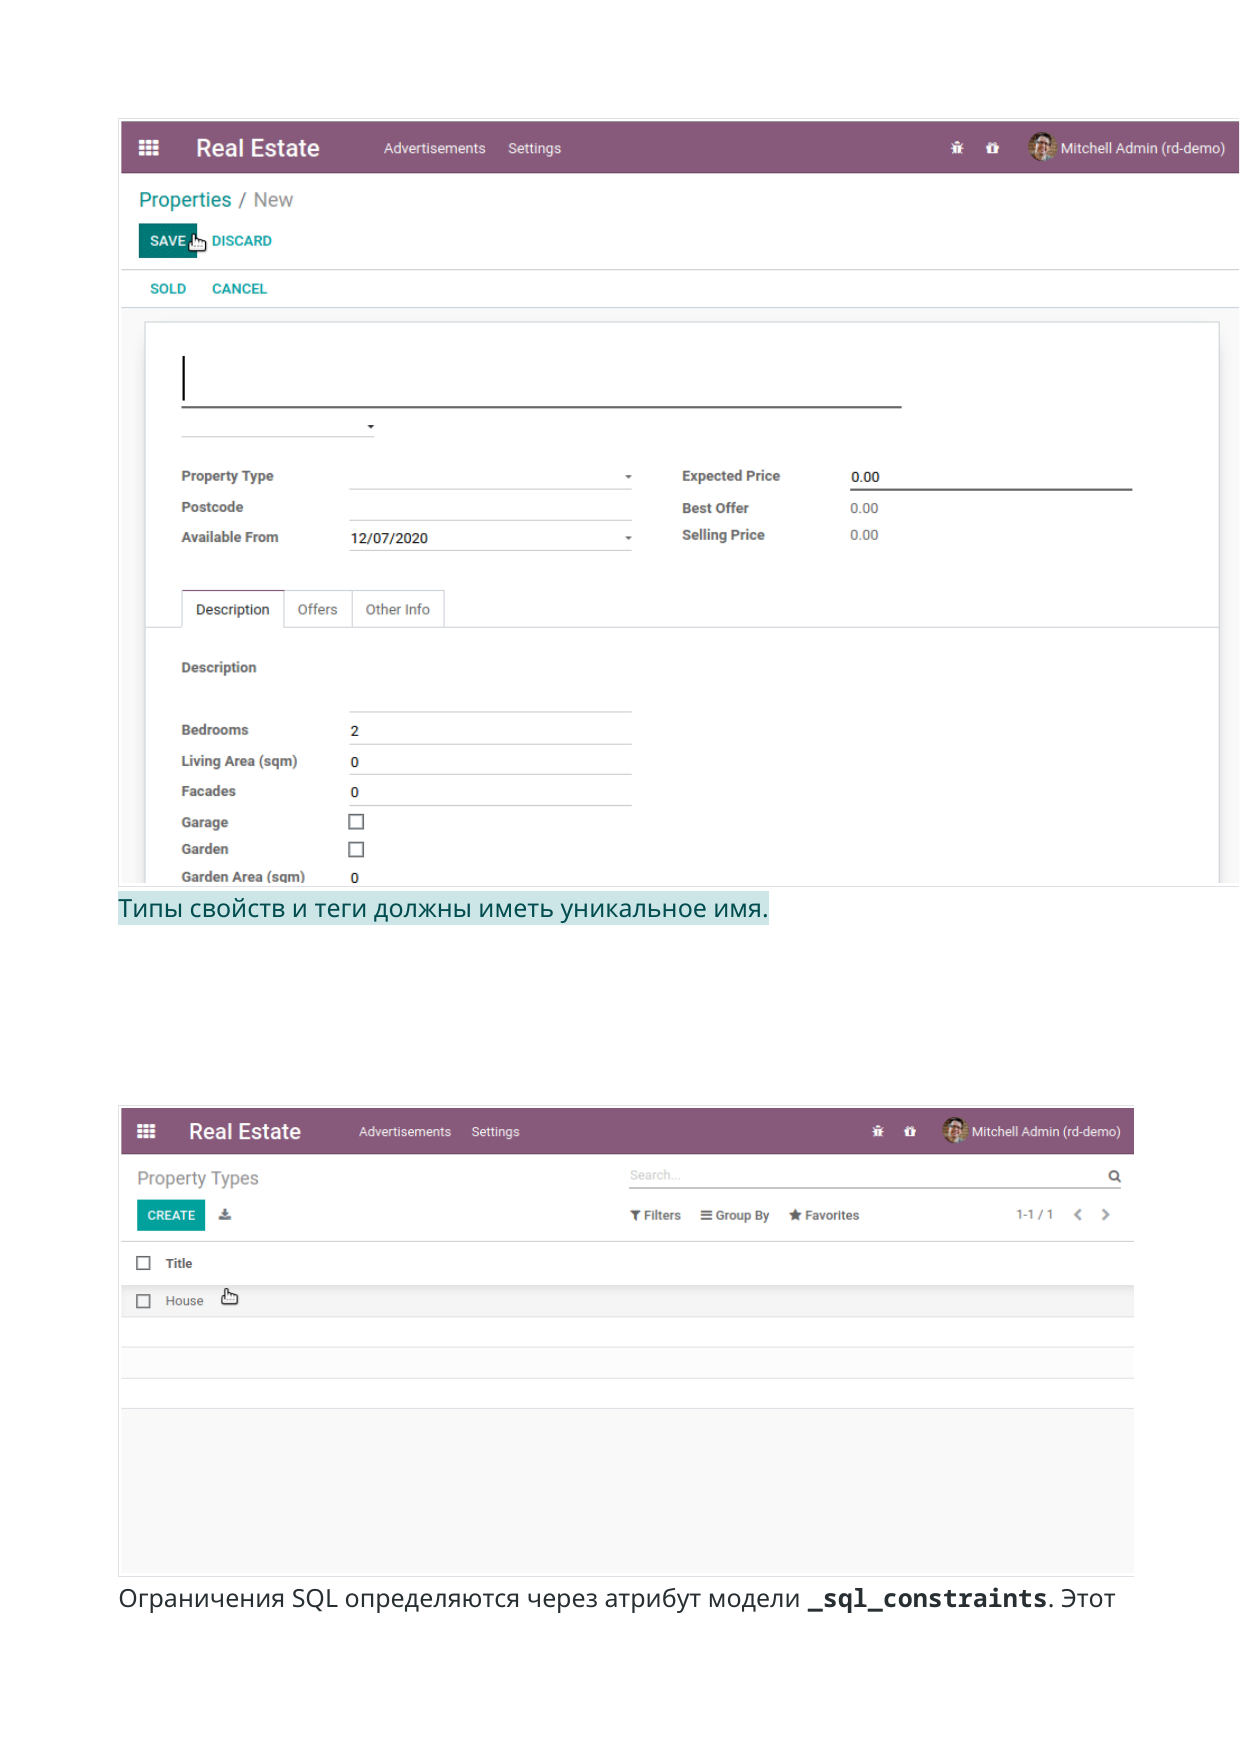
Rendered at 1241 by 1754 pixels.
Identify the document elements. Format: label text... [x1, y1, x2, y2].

text [119, 1106, 1134, 1576]
text Ограничения SQL определяются через атрибут модели _sql_constraints. Этот [118, 1577, 1122, 1615]
picture [121, 1108, 1134, 1573]
text [119, 119, 1239, 886]
text Типы свойств и теги должны иметь уникальное имя. [118, 887, 1122, 925]
picture [121, 121, 1240, 883]
